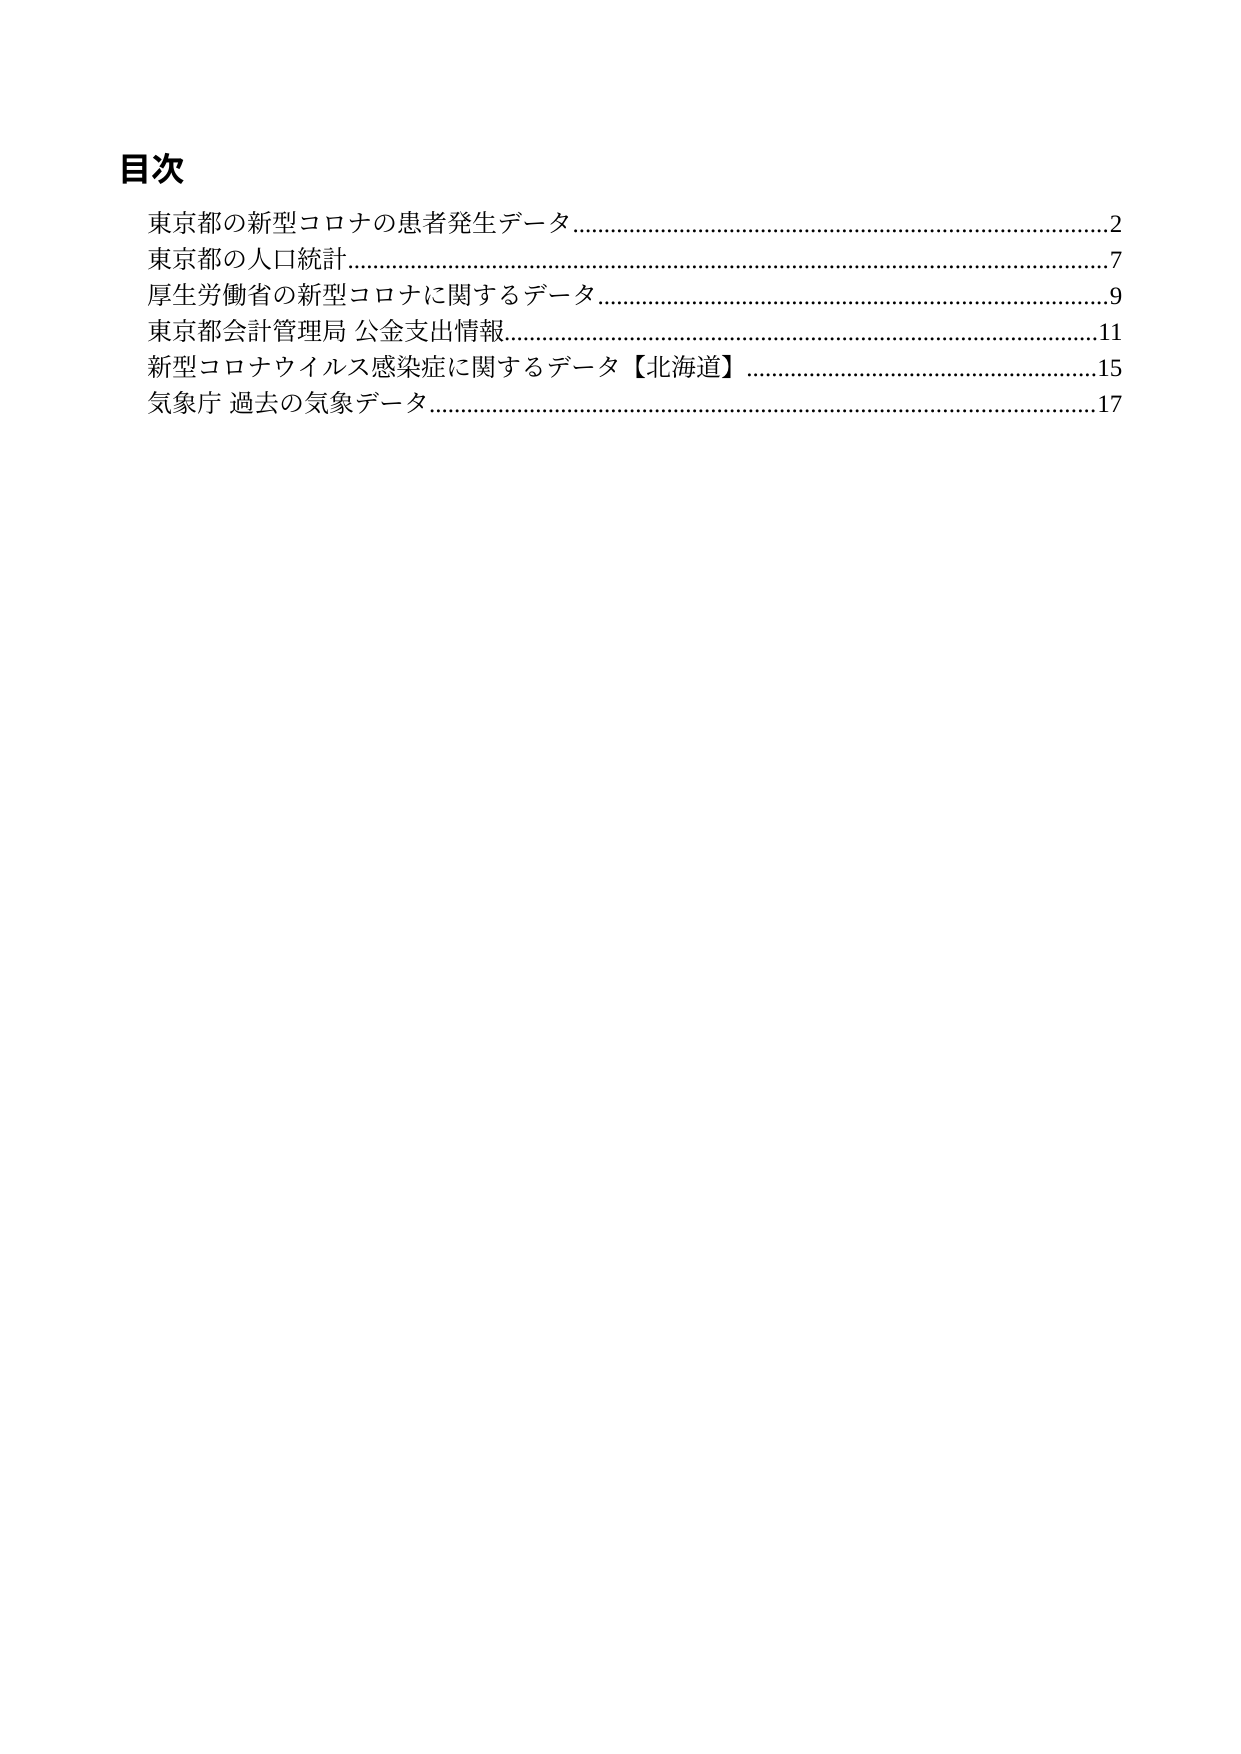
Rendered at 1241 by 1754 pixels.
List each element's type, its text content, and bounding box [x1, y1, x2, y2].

text 気象庁 過去の気象データ 17 [148, 383, 1122, 419]
text 新型コロナウイルス感染症に関するデータ【北海道】 15 [148, 348, 1122, 383]
text 東京都の人口統計 7 [148, 240, 1122, 276]
text 東京都の新型コロナの患者発生データ 2 [148, 204, 1122, 240]
subtitle 目次 [118, 143, 1122, 191]
text 厚生労働省の新型コロナに関するデータ 9 [148, 276, 1122, 312]
text 東京都会計管理局 公金支出情報 11 [148, 312, 1122, 348]
